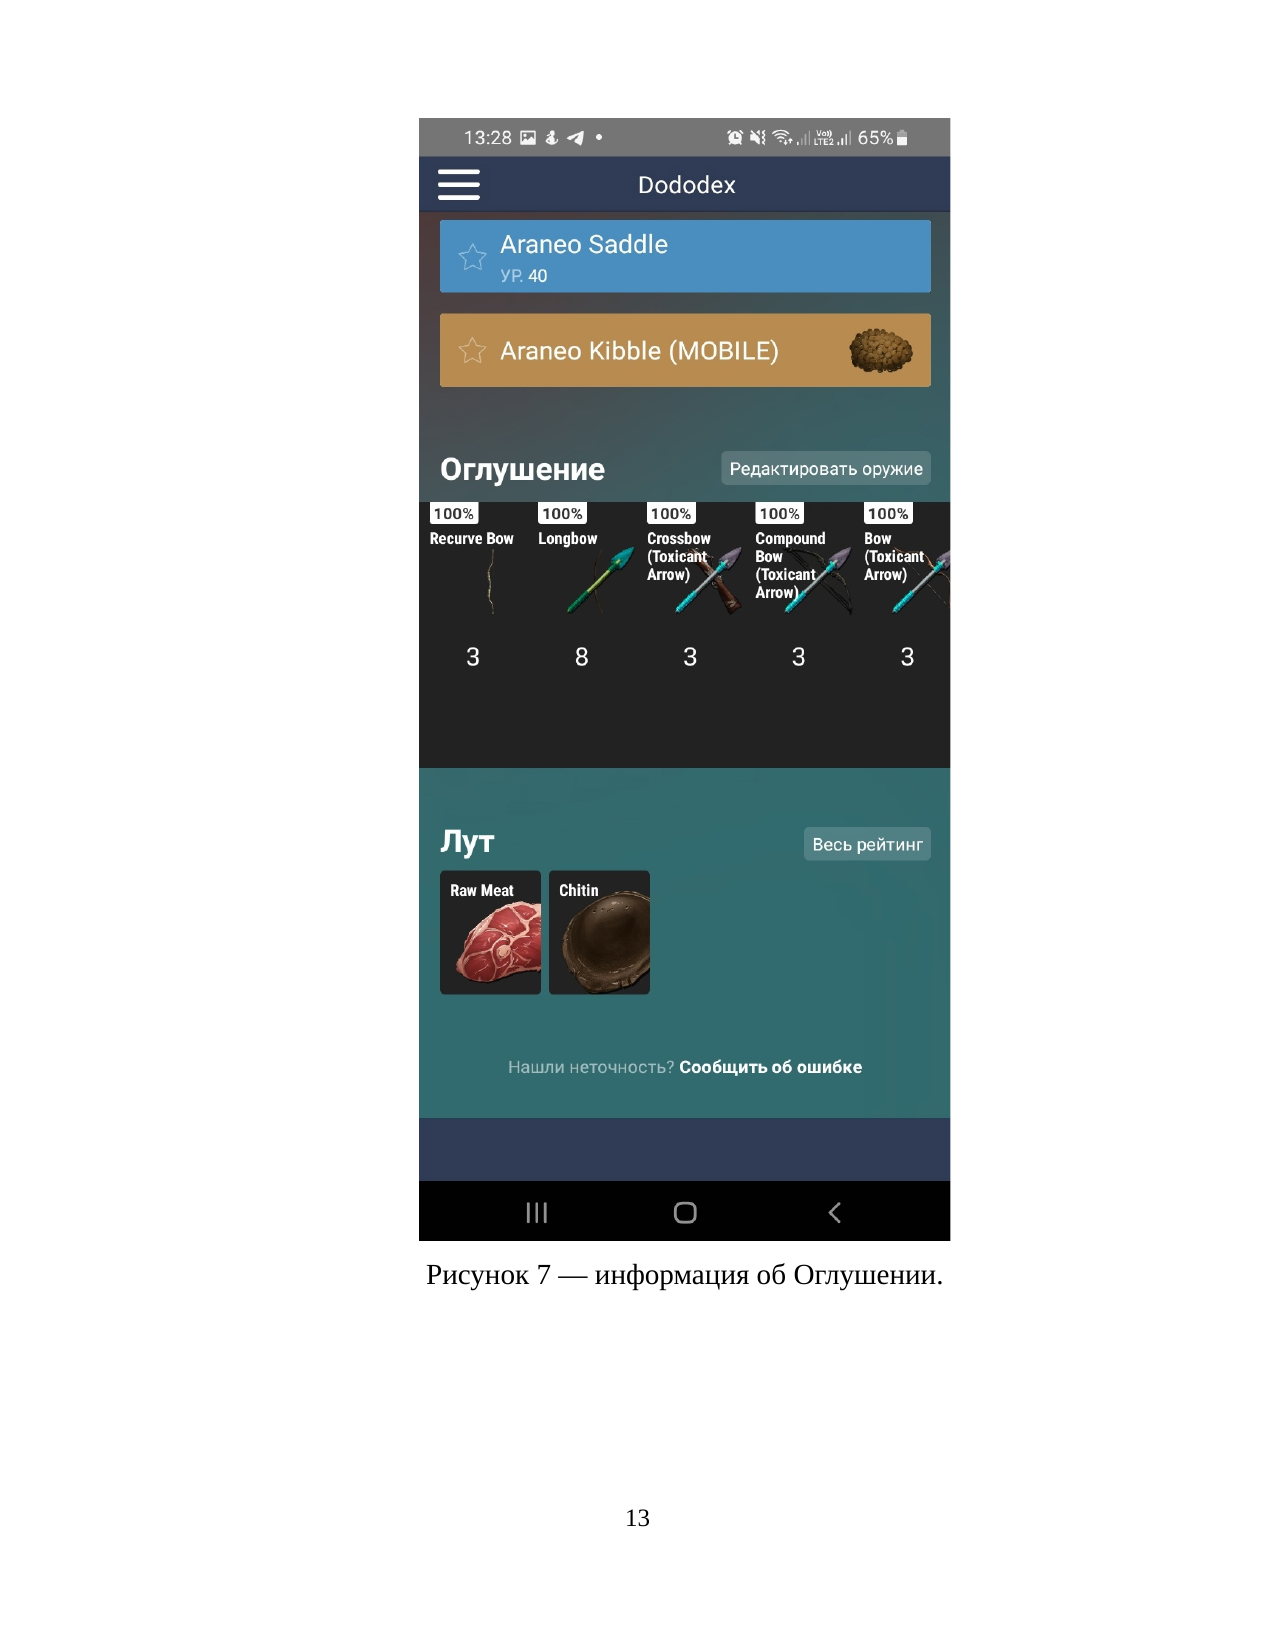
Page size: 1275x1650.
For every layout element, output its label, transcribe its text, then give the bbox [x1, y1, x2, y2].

picture [419, 118, 951, 1241]
list Рисунок 7 — информация об Оглушении. [165, 1257, 1157, 1291]
